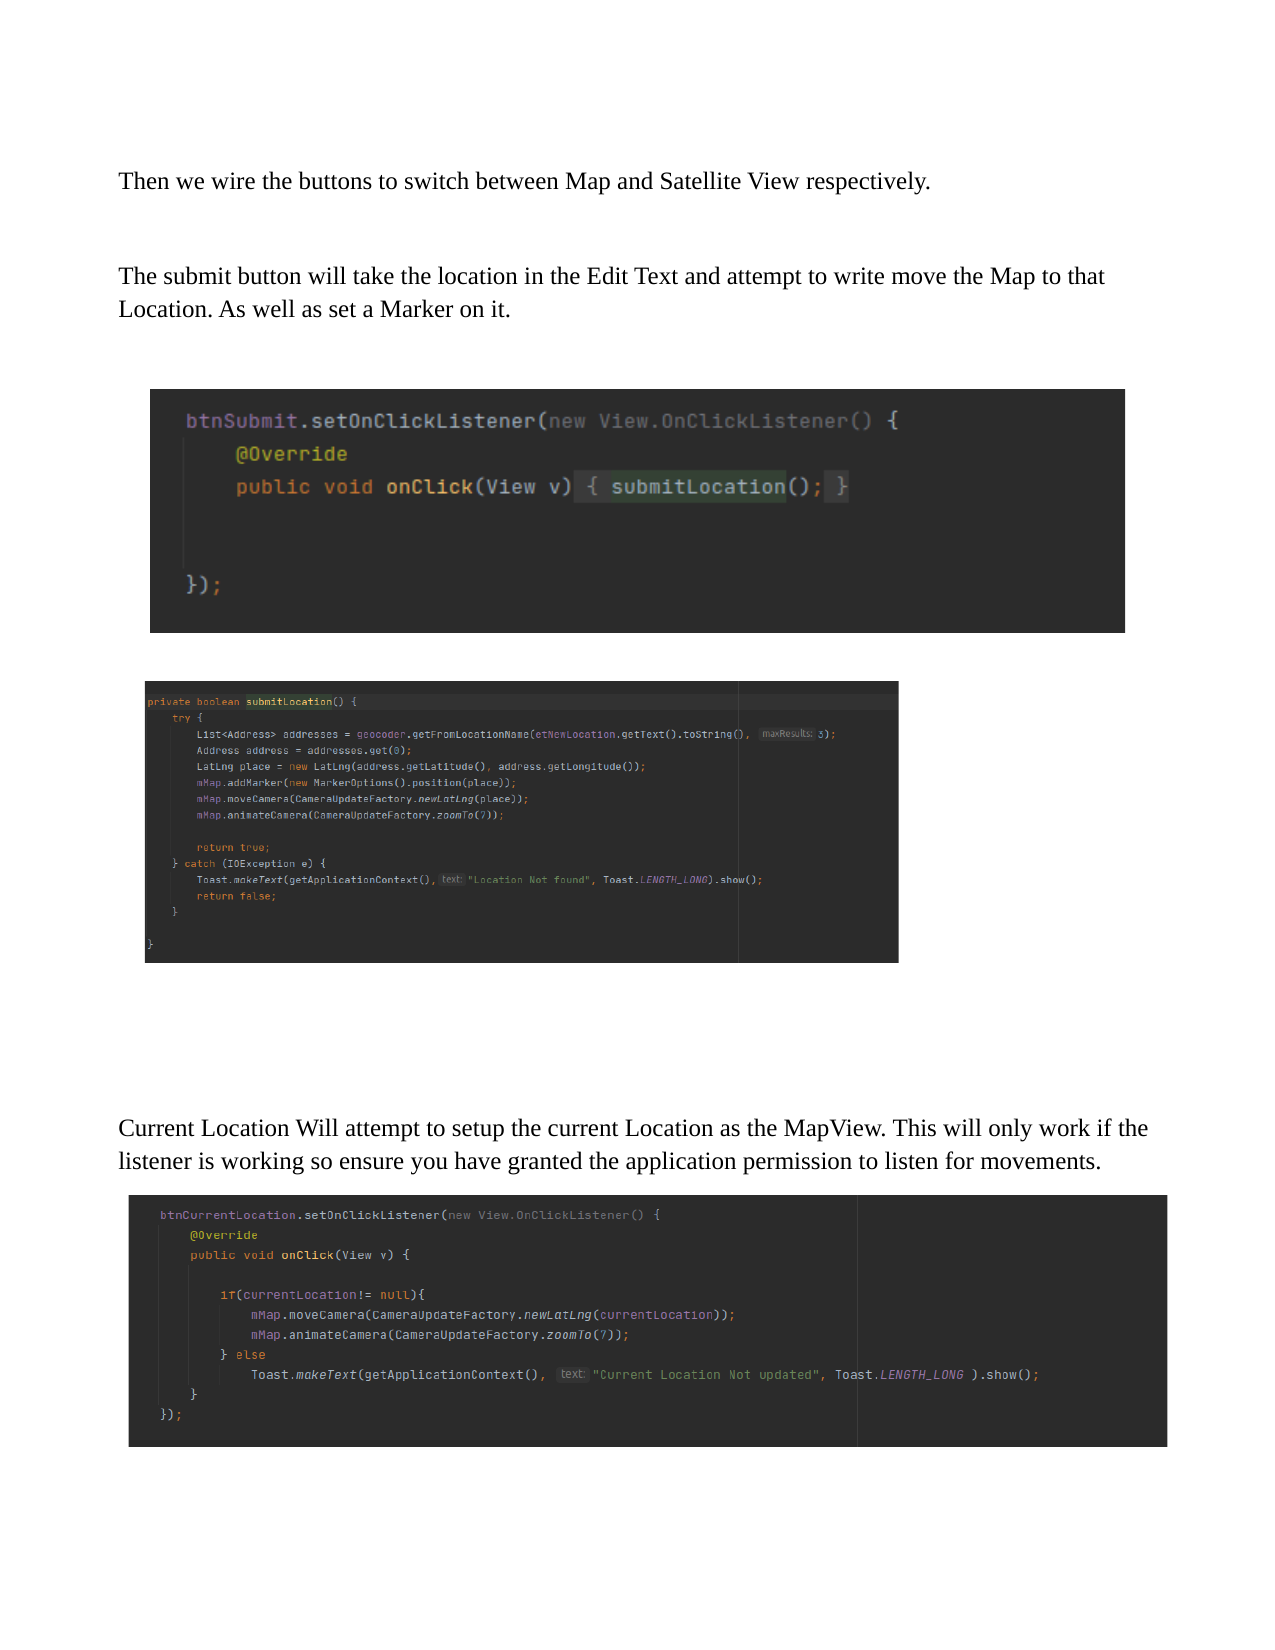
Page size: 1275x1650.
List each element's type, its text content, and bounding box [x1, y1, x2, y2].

picture [150, 389, 1125, 633]
picture [128, 1195, 1168, 1447]
text Current Location Will attempt to setup the current Location as the MapView. This will only work if the listener is working so ensure you have granted the application permission to listen for movements. [118, 1113, 1157, 1175]
picture [144, 681, 899, 963]
text The submit button will take the location in the Edit Text and attempt to write move the Map to that Location. As well as set a Marker on it. [118, 261, 1157, 323]
text Then we wire the buttons to switch between Map and Satellite View respectively. [118, 166, 1157, 194]
